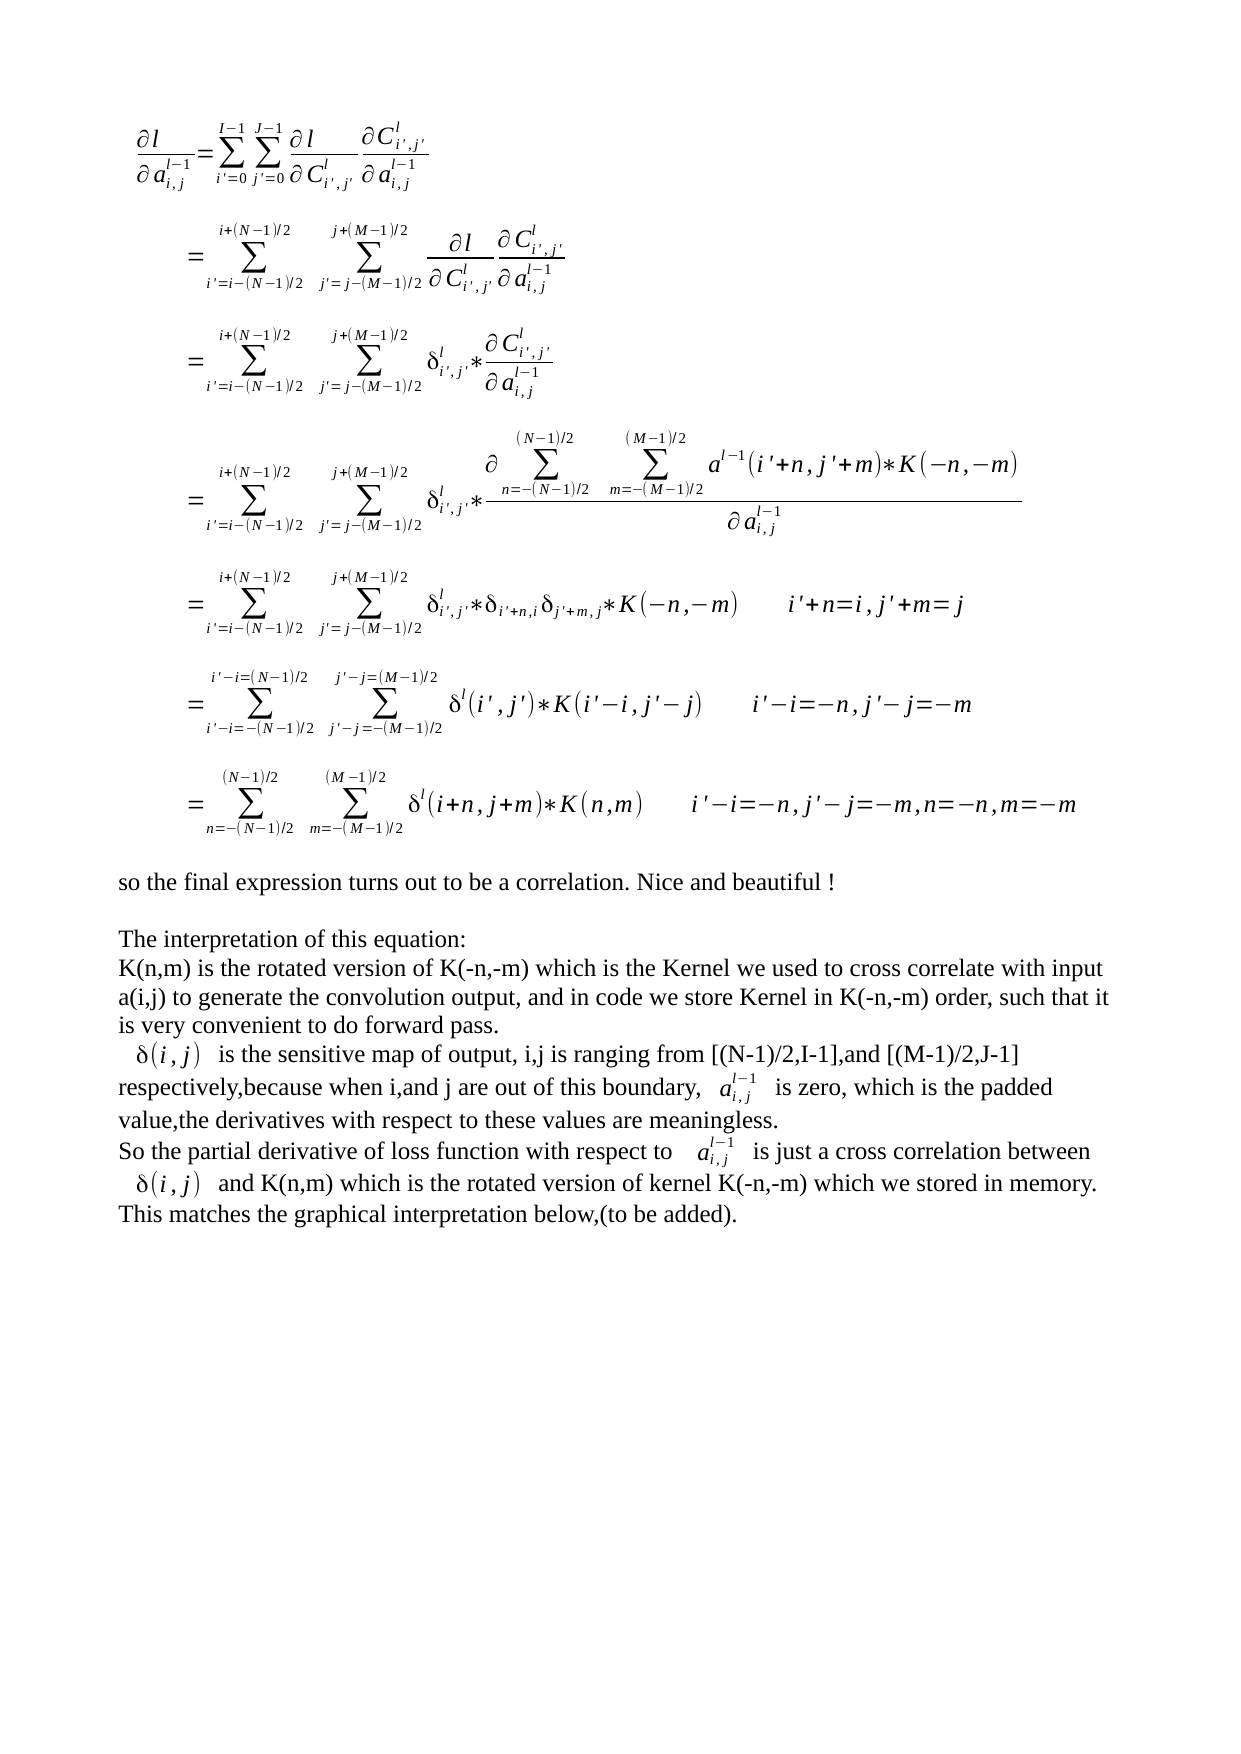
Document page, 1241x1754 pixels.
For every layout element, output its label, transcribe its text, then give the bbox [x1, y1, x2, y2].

text so the final expression turns out to be a correlation. Nice and beautiful ! [118, 867, 1122, 896]
text The interpretation of this equation: [118, 924, 1122, 953]
text K(n,m) is the rotated version of K(-n,-m) which is the Kernel we used to cross correlate with input a(i,j) to generate the convolution output, and in code we store Kernel in K(-n,-m) order, such that it is very convenient to do forward pass. [118, 953, 1122, 1039]
text is the sensitive map of output, i,j is ranging from [(N-1)/2,I-1],and [(M-1)/2,J-1] respectively,because when i,and j are out of this boundary,is zero, which is the padded value,the derivatives with respect to these values are meaningless. [118, 1039, 1122, 1133]
text So the partial derivative of loss function with respect to is just a cross correlation between and K(n,m) which is the rotated version of kernel K(-n,-m) which we stored in memory. [118, 1133, 1122, 1199]
text This matches the graphical interpretation below,(to be added). [118, 1199, 1122, 1228]
